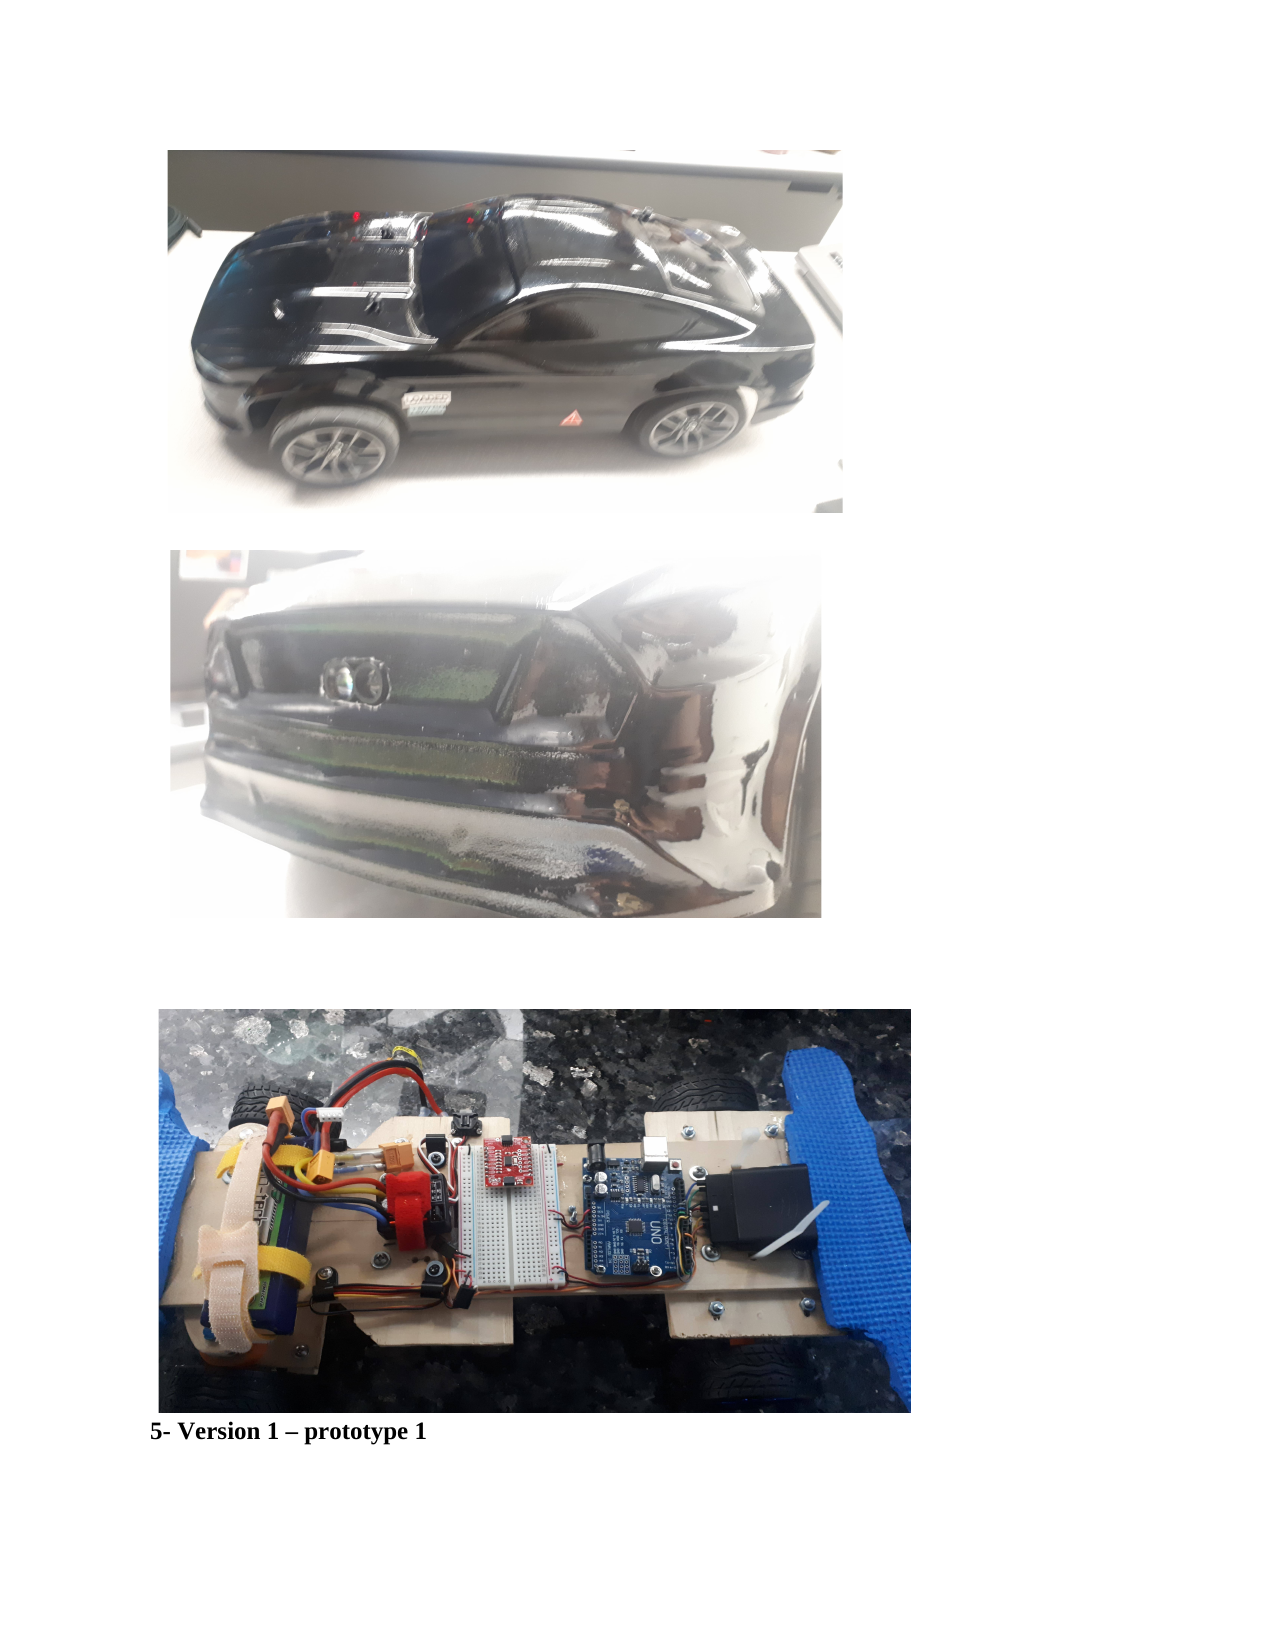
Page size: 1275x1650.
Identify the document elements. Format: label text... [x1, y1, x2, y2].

text 5- Version 1 – prototype 1 [150, 988, 1125, 1445]
picture [158, 1009, 911, 1413]
picture [170, 550, 822, 918]
picture [167, 150, 843, 513]
